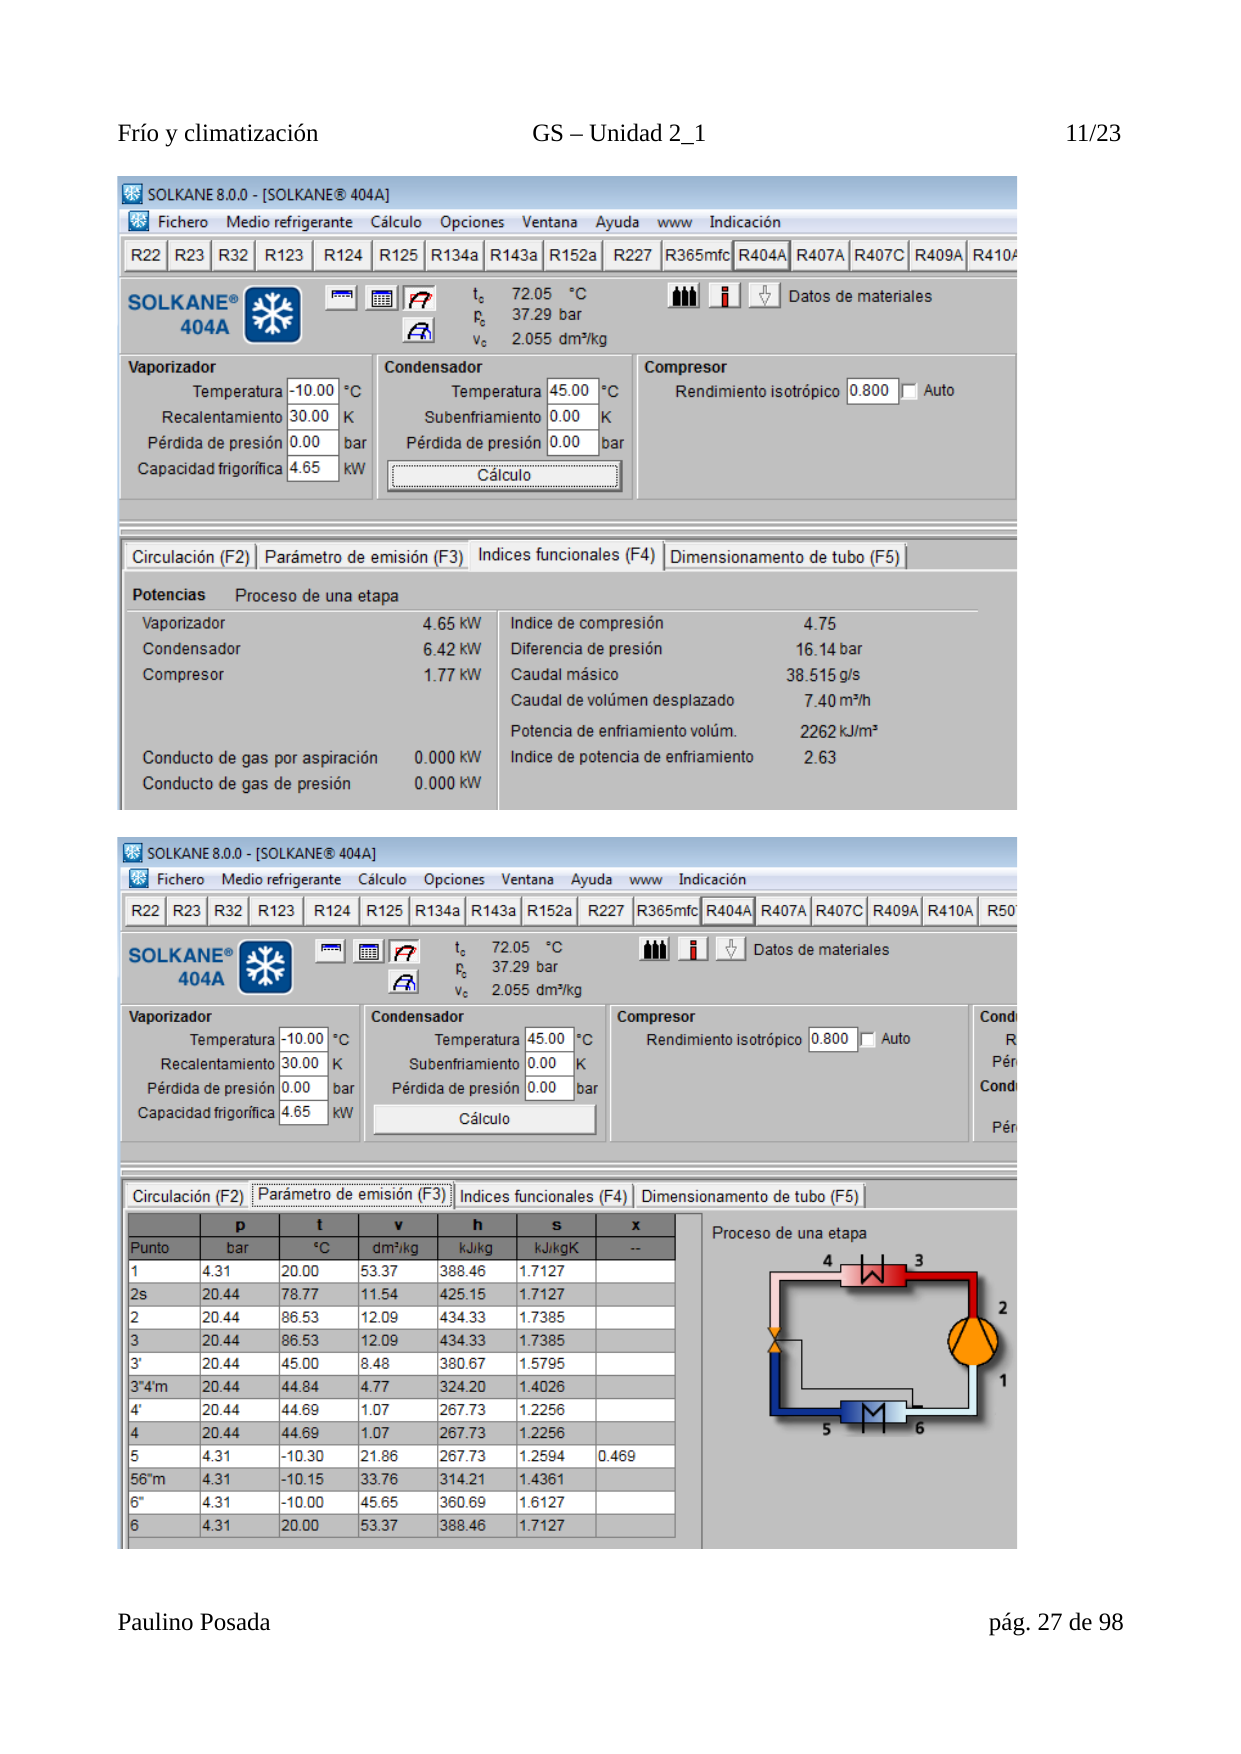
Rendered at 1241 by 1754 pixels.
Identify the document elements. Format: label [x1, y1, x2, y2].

picture [117, 837, 1018, 1549]
picture [117, 176, 1018, 810]
